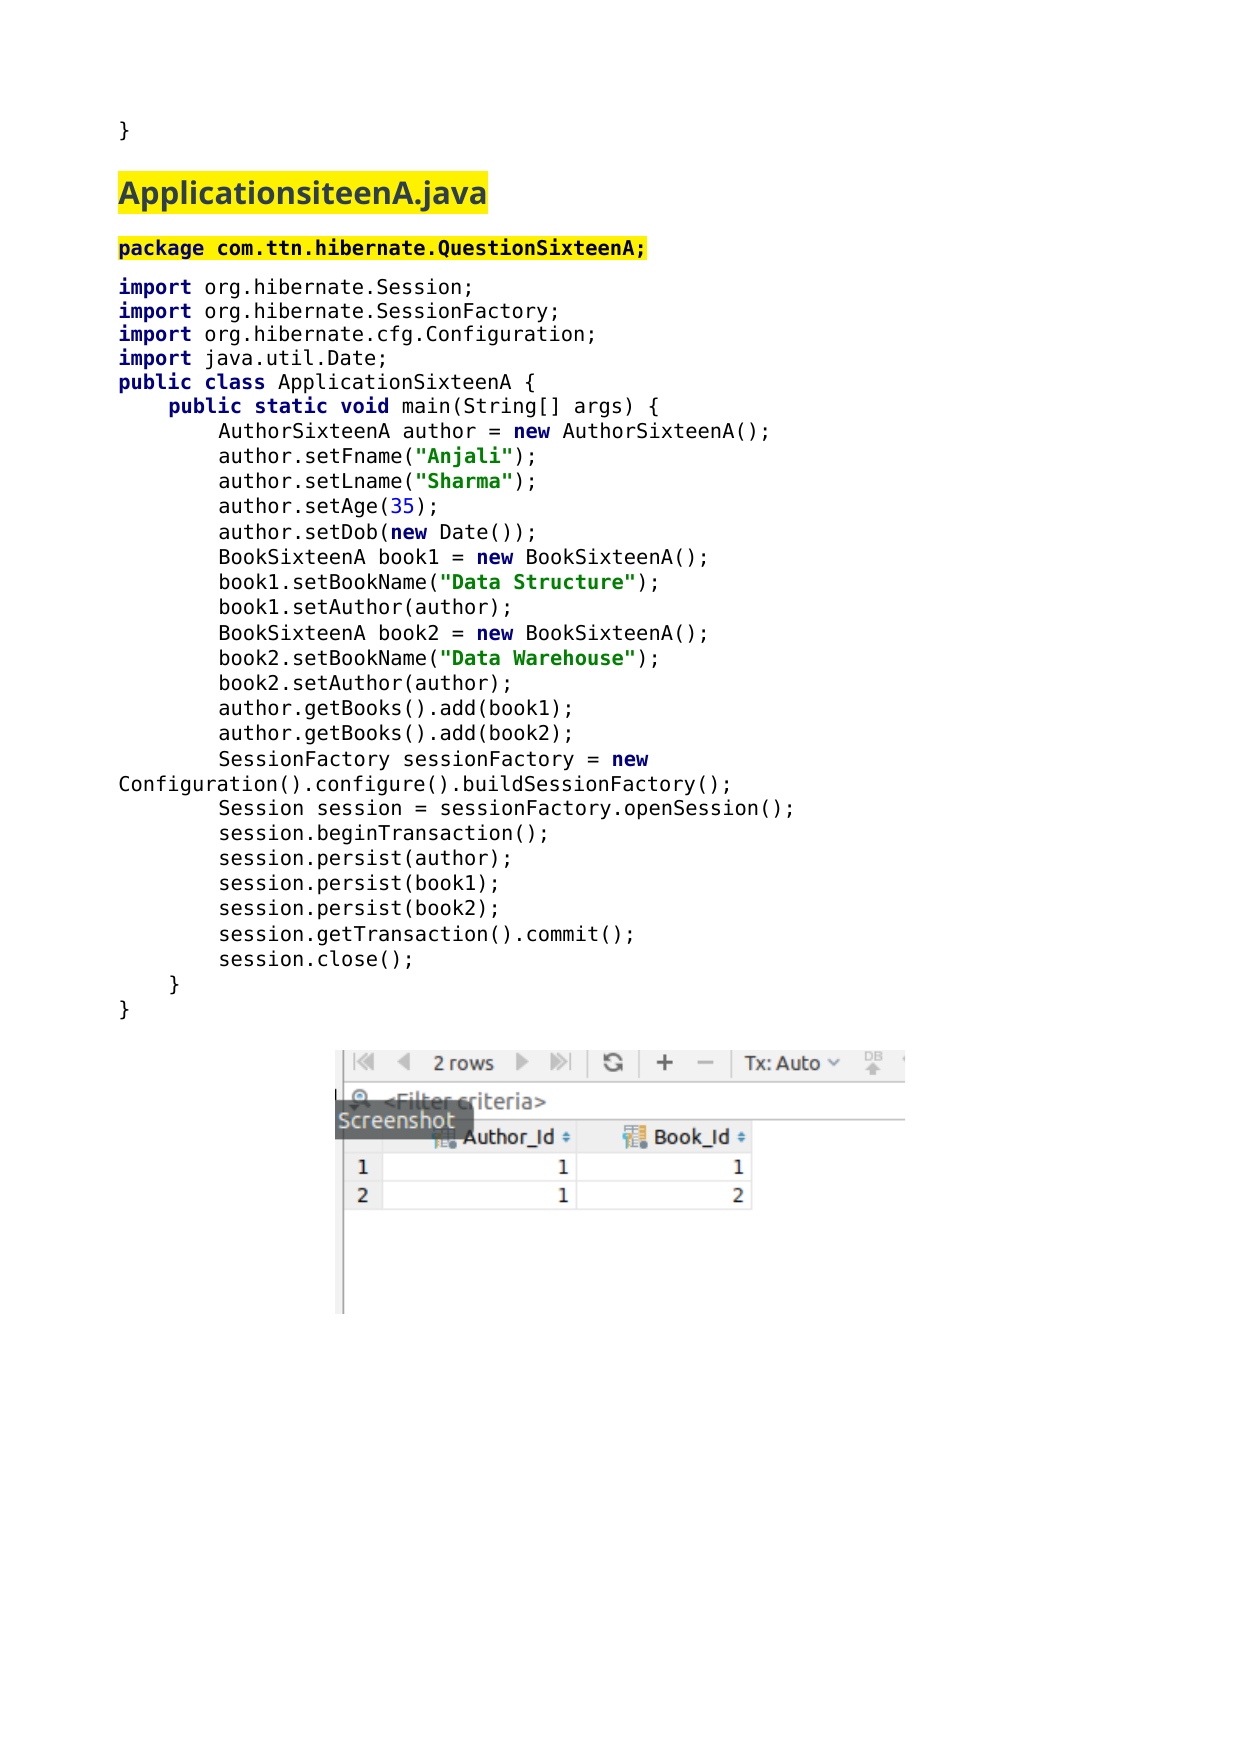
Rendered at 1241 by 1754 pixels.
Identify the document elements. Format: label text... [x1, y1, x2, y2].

text AuthorSixteenA author = new AuthorSixteenA(); [118, 419, 1122, 444]
text import org.hibernate.cfg.Configuration; [118, 323, 1122, 347]
text author.setLname("Sharma"); [118, 470, 1122, 495]
text import org.hibernate.SessionFactory; [118, 299, 1122, 323]
text } [118, 118, 1122, 142]
text author.setAge(35); [118, 495, 1122, 520]
text session.persist(author); [118, 846, 1122, 872]
text Session session = sessionFactory.openSession(); [118, 796, 1122, 821]
text author.getBooks().add(book1); [118, 697, 1122, 722]
text author.getBooks().add(book2); [118, 722, 1122, 747]
text import org.hibernate.Session; [118, 275, 1122, 299]
text book1.setAuthor(author); [118, 596, 1122, 621]
text import java.util.Date; [118, 347, 1122, 370]
text session.close(); [118, 947, 1122, 972]
text book2.setAuthor(author); [118, 671, 1122, 697]
picture [335, 1050, 906, 1314]
text public class ApplicationSixteenA { [118, 370, 1122, 394]
text session.getTransaction().commit(); [118, 922, 1122, 947]
text author.setDob(new Date()); [118, 520, 1122, 545]
text } [118, 998, 1122, 1021]
text } [118, 972, 1122, 998]
text book2.setBookName("Data Warehouse"); [118, 646, 1122, 671]
text book1.setBookName("Data Structure"); [118, 571, 1122, 596]
text ApplicationsiteenA.java [118, 171, 1122, 214]
text public static void main(String[] args) { [118, 394, 1122, 419]
text session.persist(book1); [118, 872, 1122, 897]
text author.setFname("Anjali"); [118, 444, 1122, 470]
text BookSixteenA book1 = new BookSixteenA(); [118, 545, 1122, 571]
text BookSixteenA book2 = new BookSixteenA(); [118, 621, 1122, 646]
text package com.ttn.hibernate.QuestionSixteenA; [118, 236, 1122, 260]
text SessionFactory sessionFactory = new Configuration().configure().buildSessionFactory(); [118, 747, 1122, 796]
text session.beginTransaction(); [118, 821, 1122, 846]
text session.persist(book2); [118, 897, 1122, 922]
